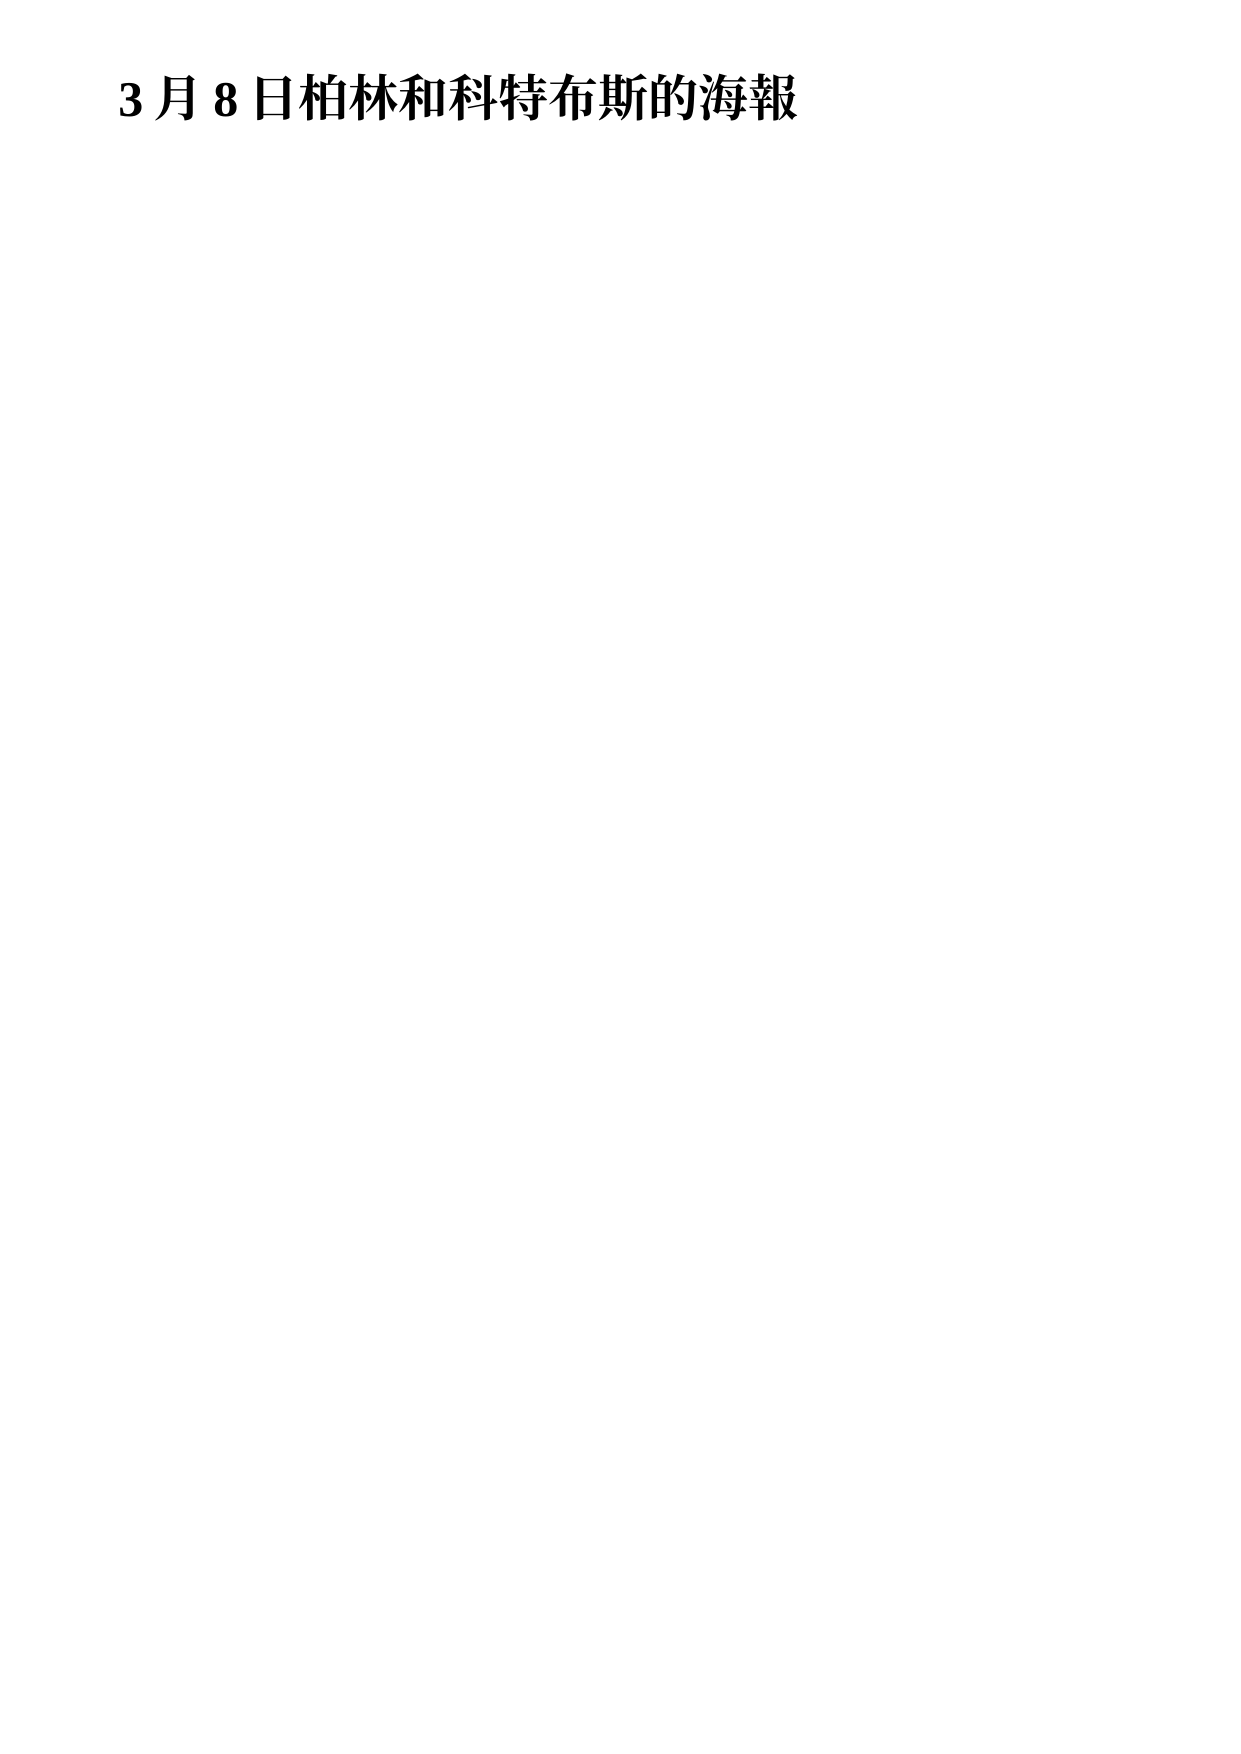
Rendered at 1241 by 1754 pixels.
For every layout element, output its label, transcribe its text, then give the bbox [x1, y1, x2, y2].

subtitle 3月8日柏林和科特布斯的海報 [118, 59, 1181, 131]
